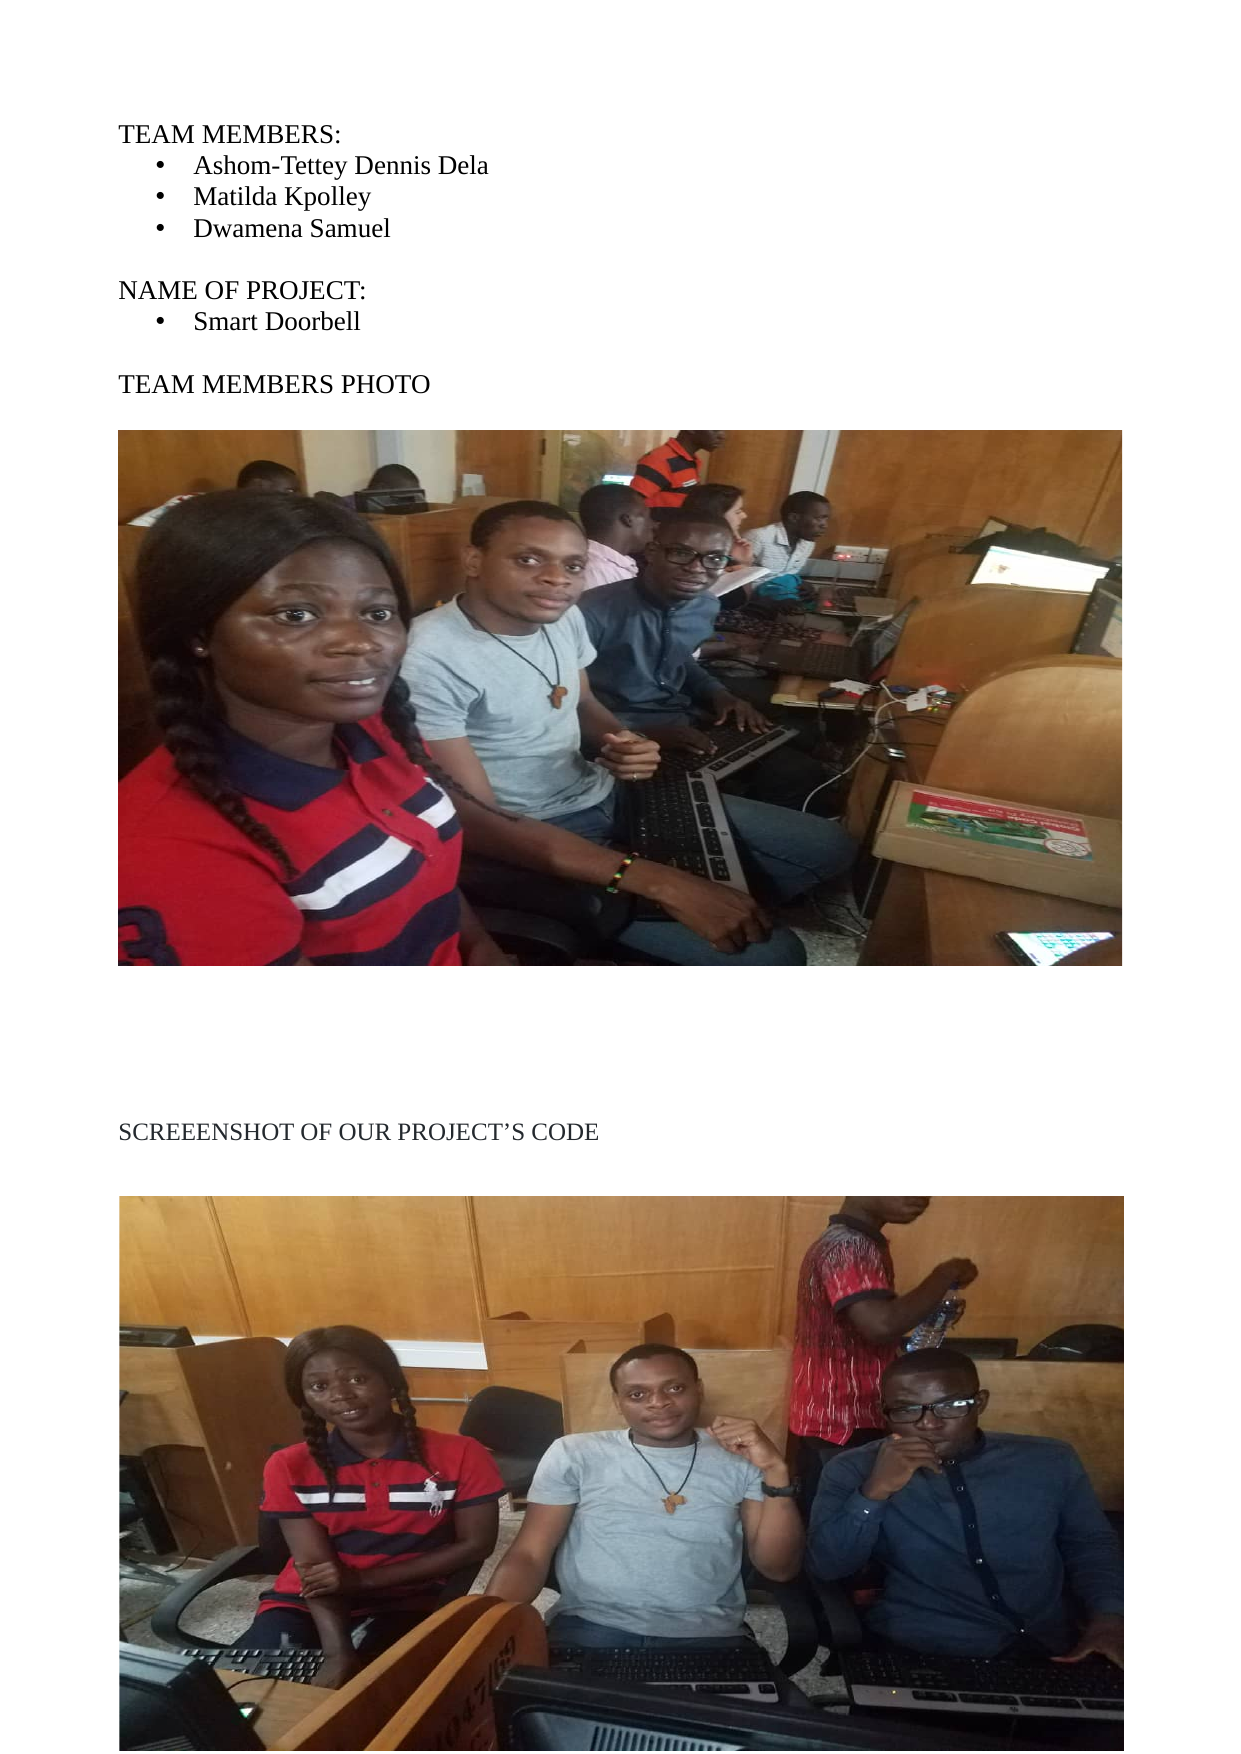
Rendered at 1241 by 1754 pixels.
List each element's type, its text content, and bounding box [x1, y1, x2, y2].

text SCREEENSHOT OF OUR PROJECT’S CODE [118, 1117, 1122, 1146]
text NAME OF PROJECT: [118, 274, 1122, 305]
list Ashom-Tettey Dennis Dela [156, 149, 1122, 181]
picture [118, 430, 1123, 966]
picture [119, 1196, 1124, 1751]
list Dwamena Samuel [156, 212, 1122, 243]
text TEAM MEMBERS: [118, 118, 1122, 149]
list Matilda Kpolley [156, 181, 1122, 212]
list Smart Doorbell [156, 305, 1122, 337]
text TEAM MEMBERS PHOTO [118, 368, 1122, 399]
